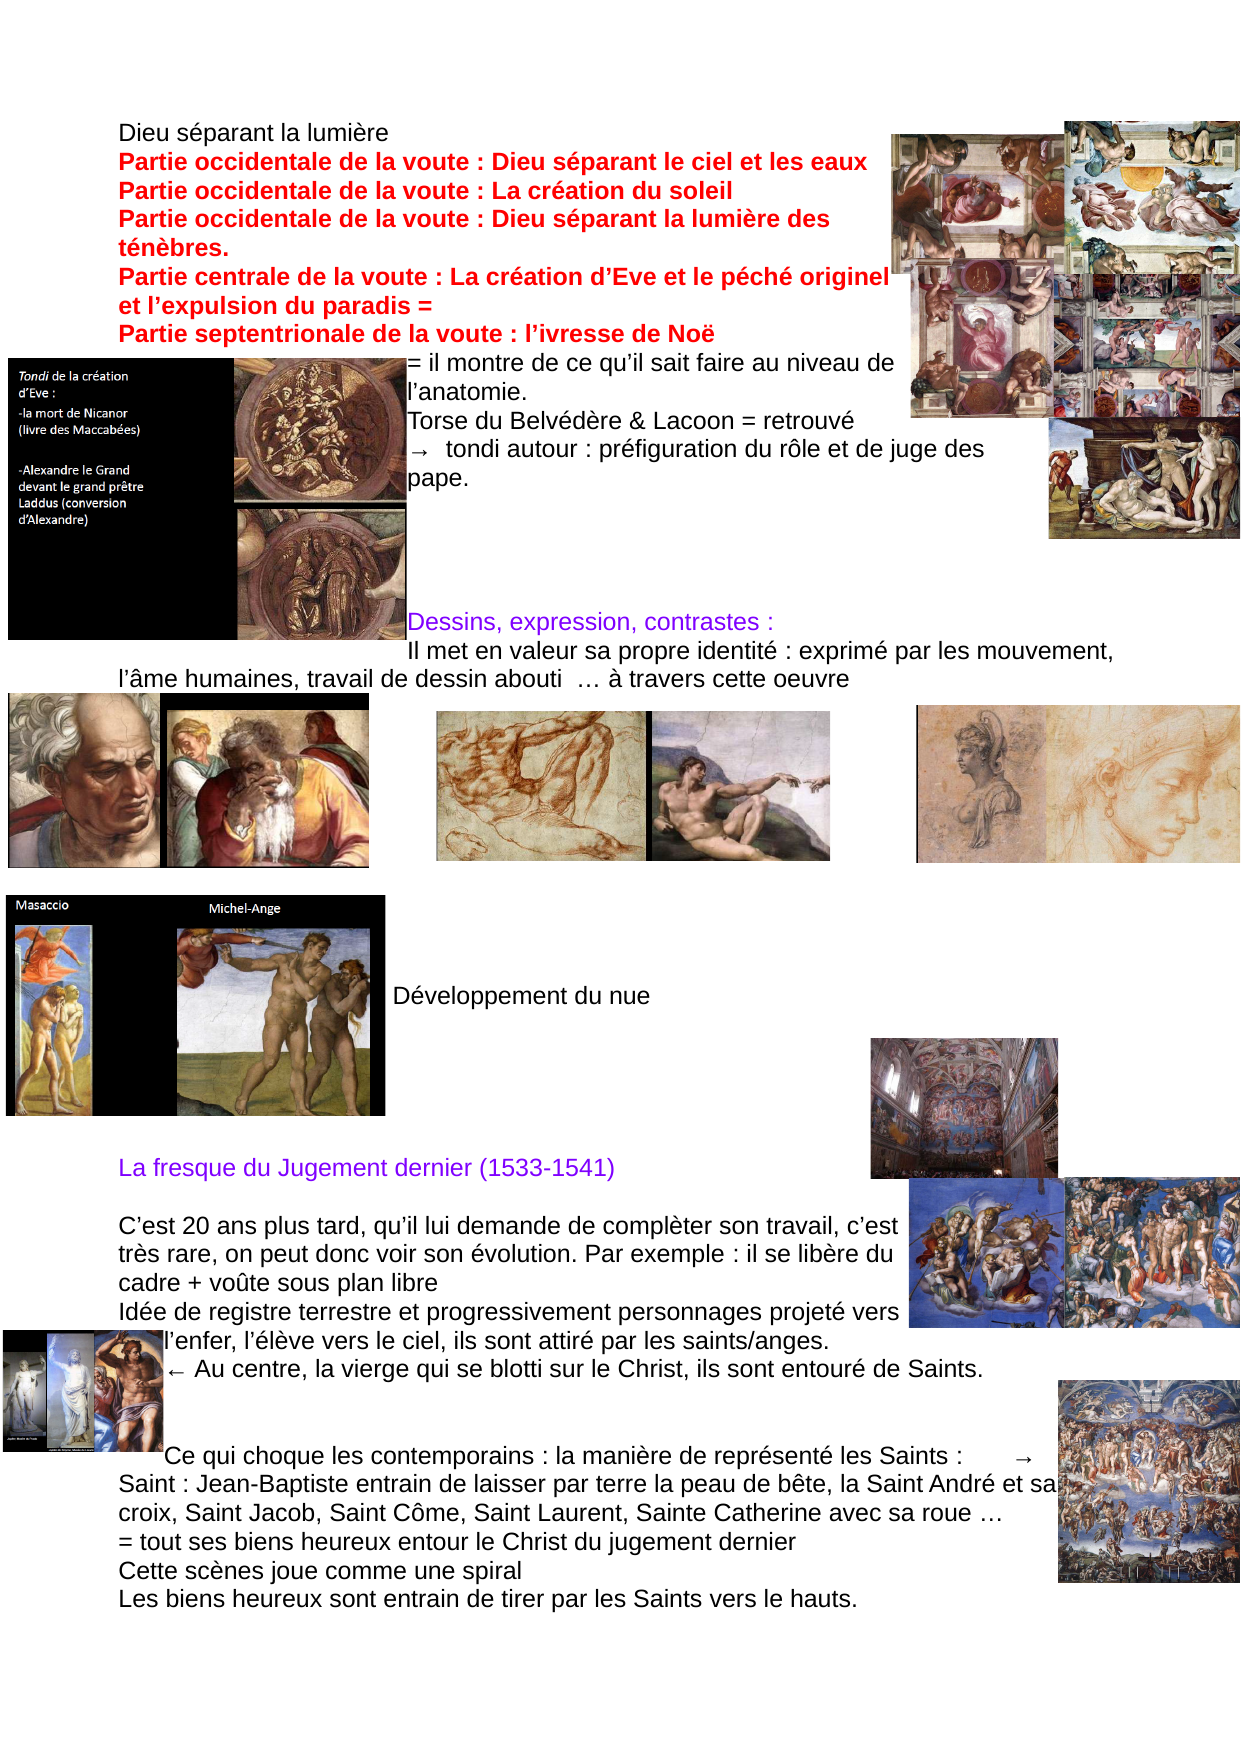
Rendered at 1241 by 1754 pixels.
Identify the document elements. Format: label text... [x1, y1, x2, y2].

text Idée de registre terrestre et progressivement personnages projeté vers l’enfer, l’élève vers le ciel, ils sont attiré par les saints/anges. [118, 1297, 1122, 1354]
picture [8, 358, 407, 640]
text → tondi autour : préfiguration du rôle et de juge des pape. [407, 434, 1048, 492]
text Partie septentrionale de la voute : l’ivresse de Noë [118, 319, 910, 348]
text Partie occidentale de la voute : Dieu séparant la lumière des [118, 204, 891, 233]
text Les biens heureux sont entrain de tirer par les Saints vers le hauts. [118, 1584, 1122, 1613]
text Dessins, expression, contrastes : [407, 607, 1122, 636]
picture [1058, 1380, 1240, 1583]
text Partie occidentale de la voute : Dieu séparant le ciel et les eaux [118, 147, 891, 176]
text Saint : Jean-Baptiste entrain de laisser par terre la peau de bête, la Saint André et sa croix, Saint Jacob, Saint Côme, Saint Laurent, Sainte Catherine avec sa roue … [118, 1469, 1058, 1527]
text Cette scènes joue comme une spiral [118, 1556, 1122, 1584]
text = il montre de ce qu’il sait faire au niveau de l’anatomie. [118, 348, 910, 406]
text Développement du nue [386, 981, 1122, 1009]
picture [8, 693, 369, 868]
picture [5, 895, 386, 1116]
text Ce qui choque les contemporains : la manière de représenté les Saints : → [118, 1441, 1058, 1469]
text Torse du Belvédère & Lacoon = retrouvé [407, 406, 1048, 434]
picture [2, 1330, 164, 1452]
picture [436, 711, 831, 861]
text Il met en valeur sa propre identité : exprimé par les mouvement, l’âme humaines, travail de dessin abouti … à travers cette oeuvre [118, 636, 1122, 693]
text = tout ses biens heureux entour le Christ du jugement dernier [118, 1527, 1058, 1556]
text C’est 20 ans plus tard, qu’il lui demande de complèter son travail, c’est très rare, on peut donc voir son évolution. Par exemple : il se libère du cadre + voûte sous plan libre [118, 1211, 908, 1297]
picture [891, 121, 1241, 539]
text Dieu séparant la lumière [118, 118, 1122, 147]
text ténèbres. [118, 233, 891, 262]
text [1059, 1153, 1122, 1178]
text La fresque du Jugement dernier (1533-1541) [118, 1153, 908, 1182]
text Partie occidentale de la voute : La création du soleil [118, 176, 891, 204]
text Partie centrale de la voute : La création d’Eve et le péché originel et l’expulsion du paradis = [118, 262, 910, 319]
picture [916, 705, 1241, 863]
text ← Au centre, la vierge qui se blotti sur le Christ, ils sont entouré de Saints. [164, 1354, 1122, 1383]
picture [870, 1038, 1240, 1328]
